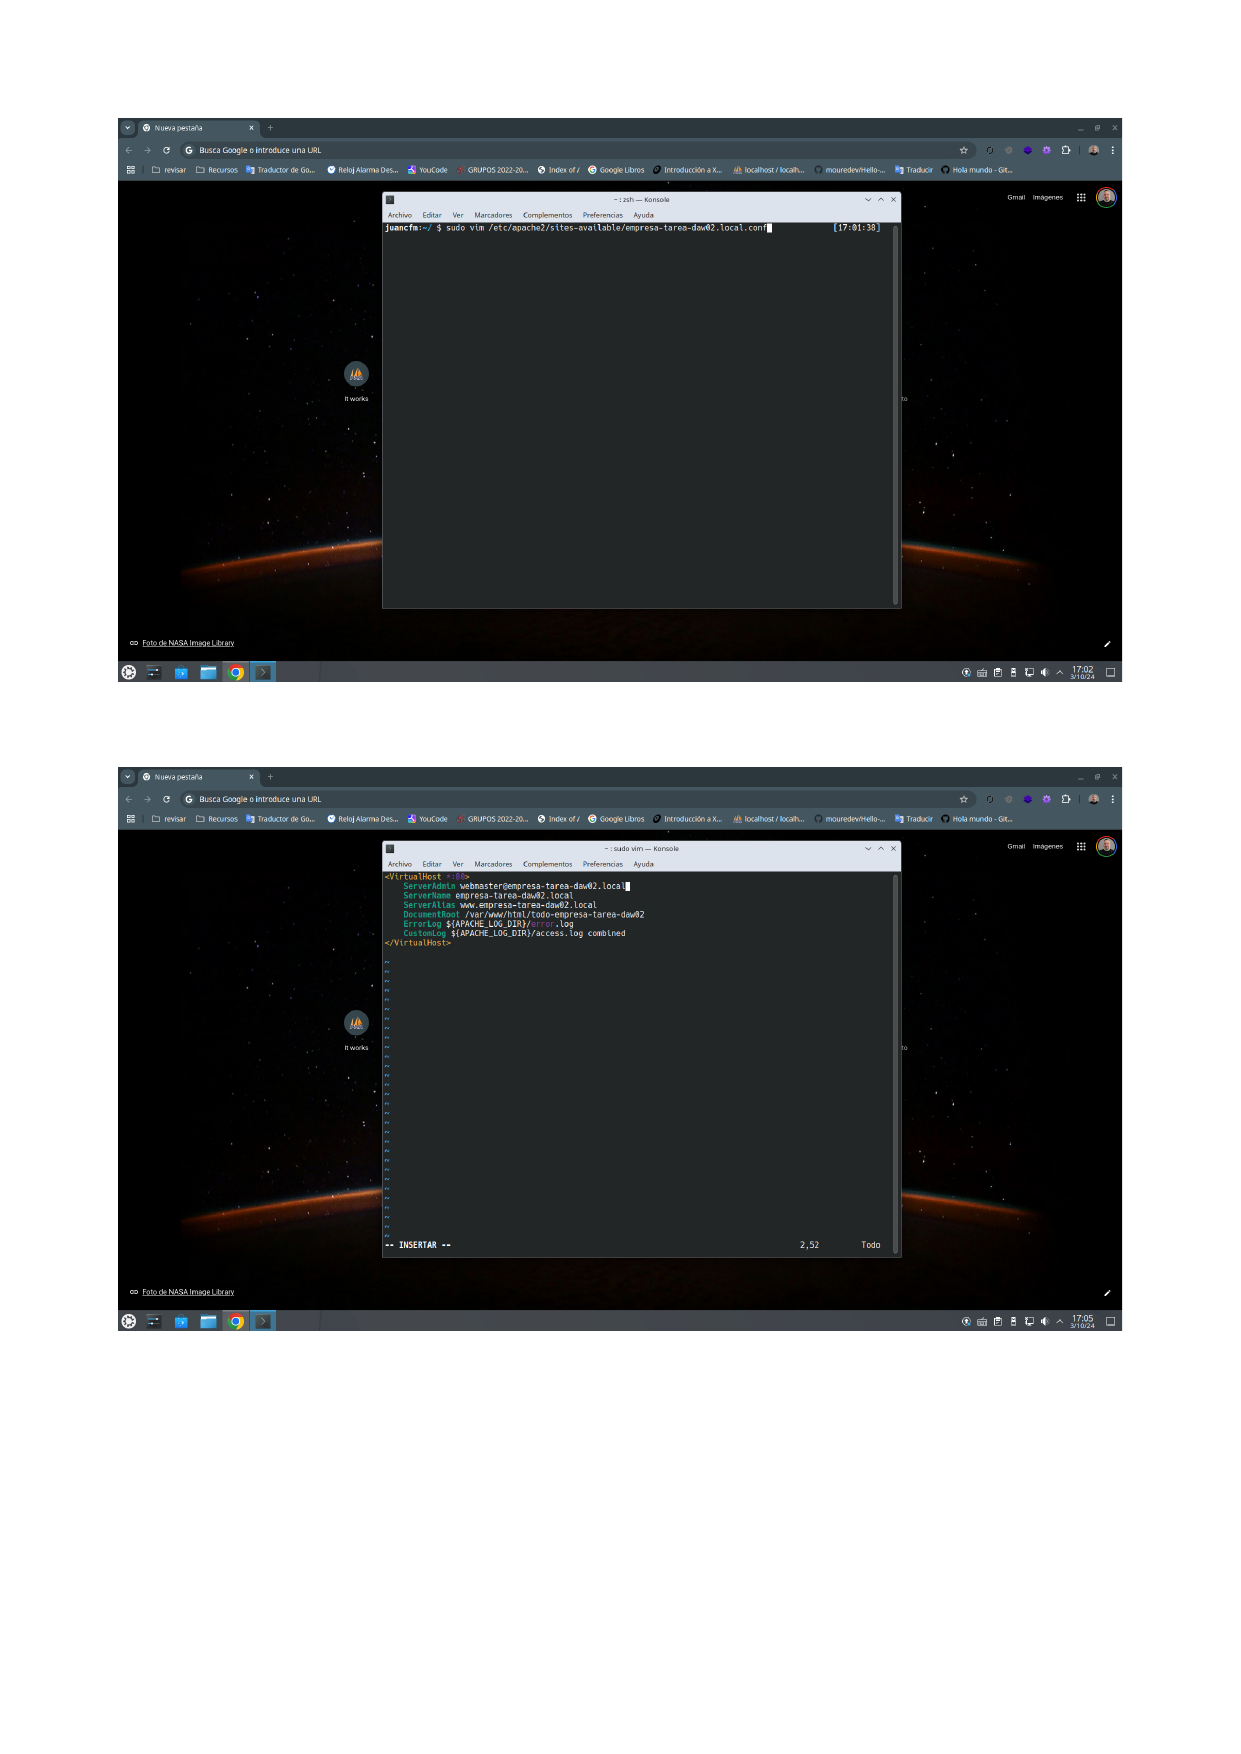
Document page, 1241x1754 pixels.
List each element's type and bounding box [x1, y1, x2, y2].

picture [118, 767, 1123, 1331]
picture [118, 118, 1123, 682]
